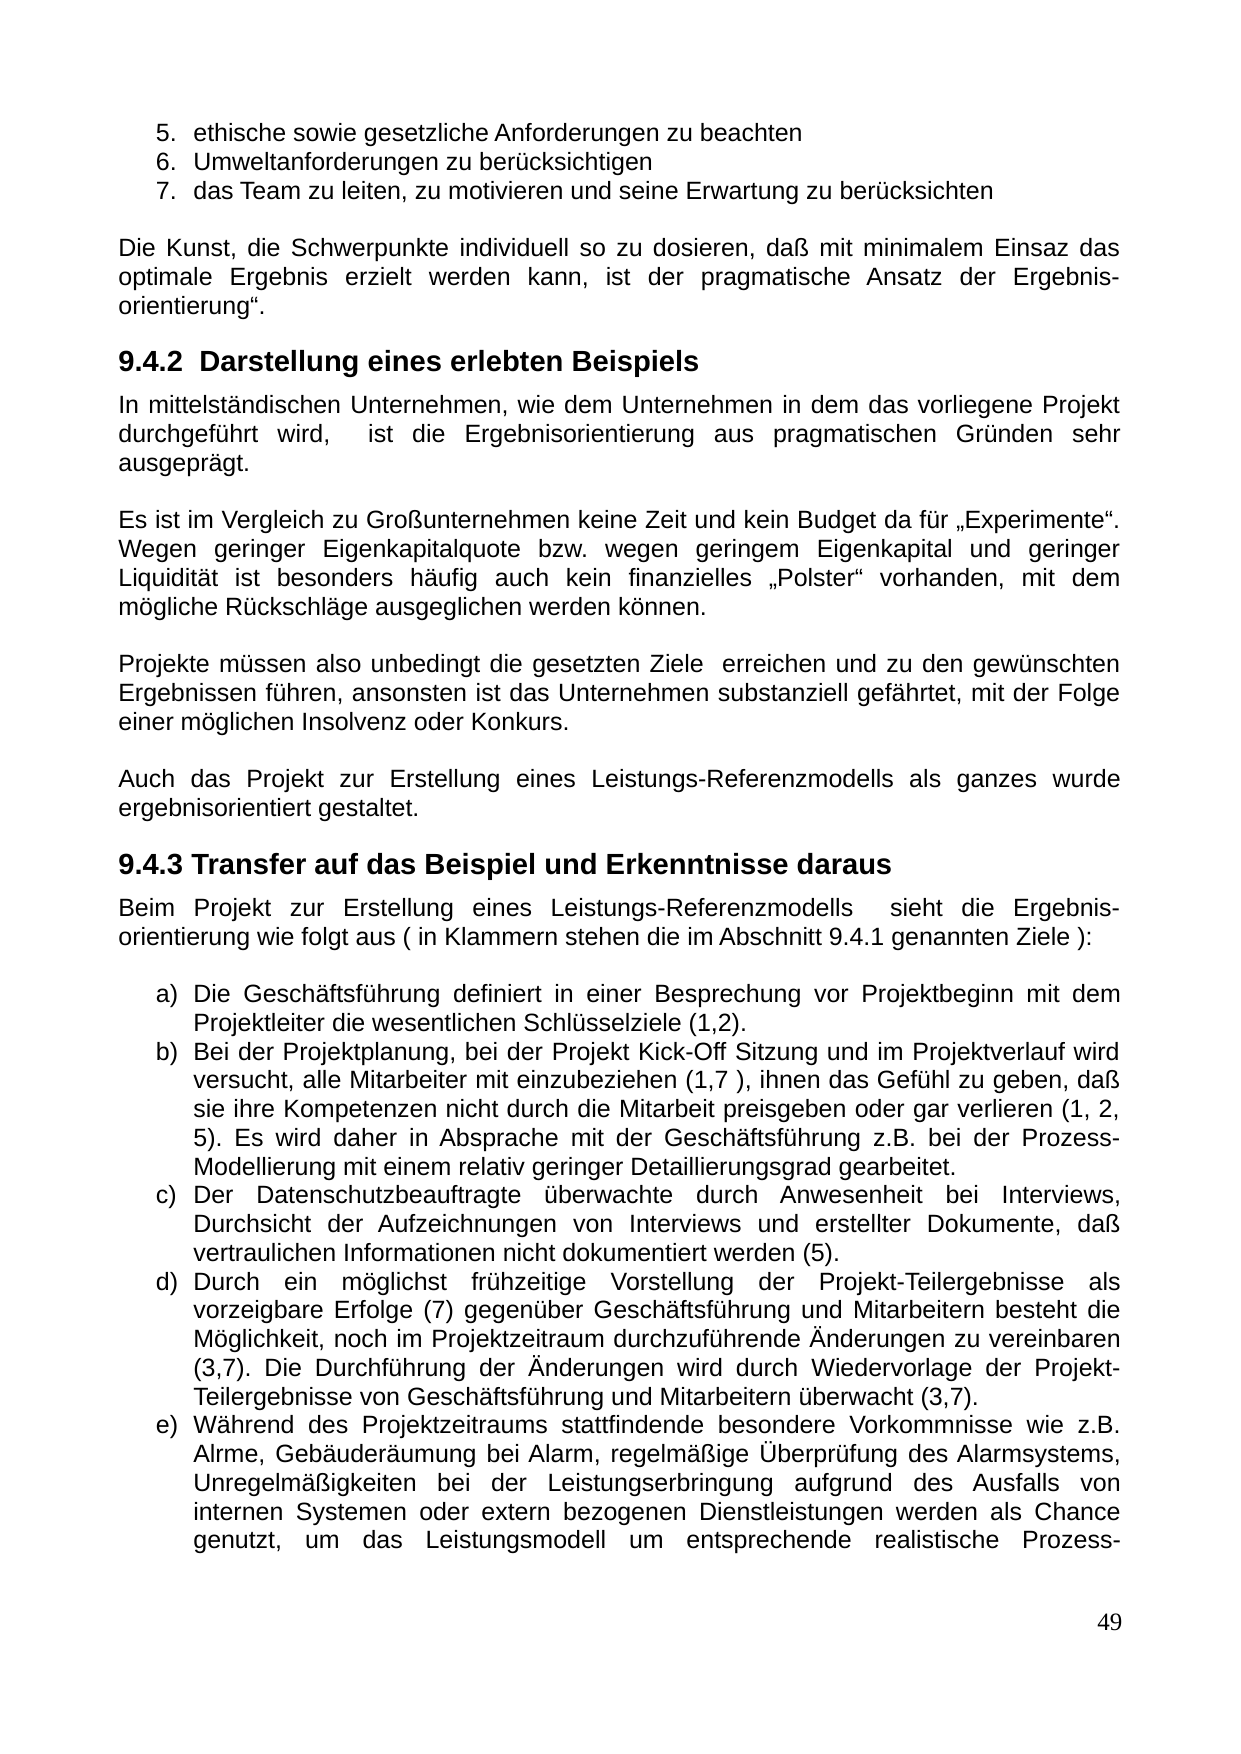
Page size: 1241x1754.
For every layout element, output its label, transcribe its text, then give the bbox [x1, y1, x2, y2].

text Beim Projekt zur Erstellung eines Leistungs-Referenzmodells sieht die Ergebnis-orientierung wie folgt aus ( in Klammern stehen die im Abschnitt 9.4.1 genannten Ziele ): [118, 893, 1122, 950]
list Durch ein möglichst frühzeitige Vorstellung der Projekt-Teilergebnisse als vorzeigbare Erfolge (7) gegenüber Geschäftsführung und Mitarbeitern besteht die Möglichkeit, noch im Projektzeitraum durchzuführende Änderungen zu vereinbaren (3,7). Die Durchführung der Änderungen wird durch Wiedervorlage der Projekt-Teilergebnisse von Geschäftsführung und Mitarbeitern überwacht (3,7). [156, 1266, 1122, 1410]
text Auch das Projekt zur Erstellung eines Leistungs-Referenzmodells als ganzes wurde ergebnisorientiert gestaltet. [118, 764, 1122, 822]
list Umweltanforderungen zu berücksichtigen [156, 147, 1122, 176]
list Die Geschäftsführung definiert in einer Besprechung vor Projektbeginn mit dem Projektleiter die wesentlichen Schlüsselziele (1,2). [156, 979, 1122, 1036]
list ethische sowie gesetzliche Anforderungen zu beachten [156, 118, 1122, 147]
text Projekte müssen also unbedingt die gesetzten Ziele erreichen und zu den gewünschten Ergebnissen führen, ansonsten ist das Unternehmen substanziell gefährtet, mit der Folge einer möglichen Insolvenz oder Konkurs. [118, 649, 1122, 735]
list Der Datenschutzbeauftragte überwachte durch Anwesenheit bei Interviews, Durchsicht der Aufzeichnungen von Interviews und erstellter Dokumente, daß vertraulichen Informationen nicht dokumentiert werden (5). [156, 1180, 1122, 1266]
list Während des Projektzeitraums stattfindende besondere Vorkommnisse wie z.B. Alrme, Gebäuderäumung bei Alarm, regelmäßige Überprüfung des Alarmsystems, Unregelmäßigkeiten bei der Leistungserbringung aufgrund des Ausfalls von internen Systemen oder extern bezogenen Dienstleistungen werden als Chance genutzt, um das Leistungsmodell um entsprechende realistische Prozess- [156, 1410, 1122, 1554]
list das Team zu leiten, zu motivieren und seine Erwartung zu berücksichten [156, 176, 1122, 204]
subtitle 9.4.3 Transfer auf das Beispiel und Erkenntnisse daraus [118, 847, 1122, 880]
text Die Kunst, die Schwerpunkte individuell so zu dosieren, daß mit minimalem Einsaz das optimale Ergebnis erzielt werden kann, ist der pragmatische Ansatz der Ergebnis-orientierung“. [118, 233, 1122, 319]
text In mittelständischen Unternehmen, wie dem Unternehmen in dem das vorliegene Projekt durchgeführt wird, ist die Ergebnisorientierung aus pragmatischen Gründen sehr ausgeprägt. [118, 390, 1122, 477]
subtitle 9.4.2 Darstellung eines erlebten Beispiels [118, 344, 1122, 378]
list Bei der Projektplanung, bei der Projekt Kick-Off Sitzung und im Projektverlauf wird versucht, alle Mitarbeiter mit einzubeziehen (1,7 ), ihnen das Gefühl zu geben, daß sie ihre Kompetenzen nicht durch die Mitarbeit preisgeben oder gar verlieren (1, 2, 5). Es wird daher in Absprache mit der Geschäftsführung z.B. bei der Prozess-Modellierung mit einem relativ geringer Detaillierungsgrad gearbeitet. [156, 1036, 1122, 1180]
text Es ist im Vergleich zu Großunternehmen keine Zeit und kein Budget da für „Experimente“. Wegen geringer Eigenkapitalquote bzw. wegen geringem Eigenkapital und geringer Liquidität ist besonders häufig auch kein finanzielles „Polster“ vorhanden, mit dem mögliche Rückschläge ausgeglichen werden können. [118, 505, 1122, 620]
